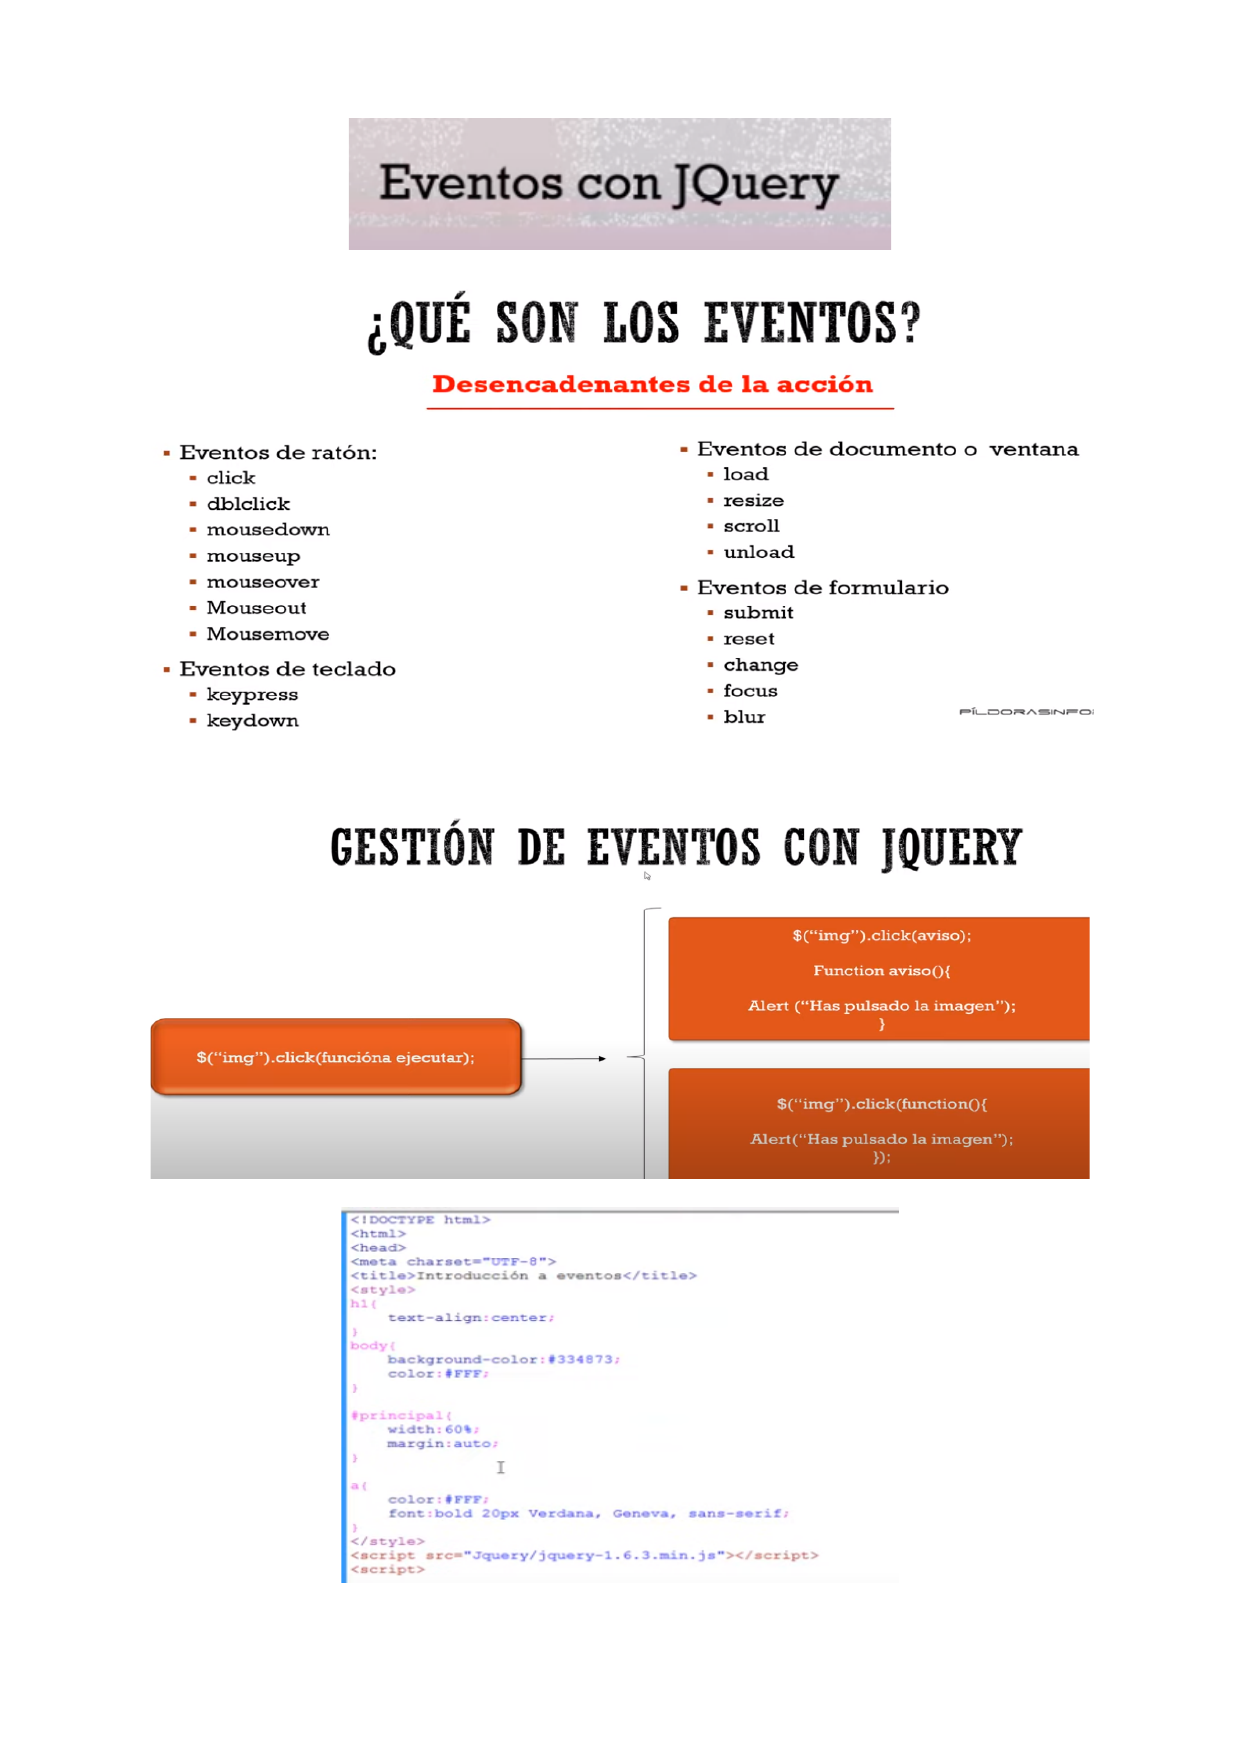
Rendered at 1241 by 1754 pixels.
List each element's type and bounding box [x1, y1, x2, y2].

picture [341, 1207, 899, 1583]
picture [146, 278, 1094, 736]
picture [348, 118, 892, 250]
picture [150, 793, 1090, 1179]
